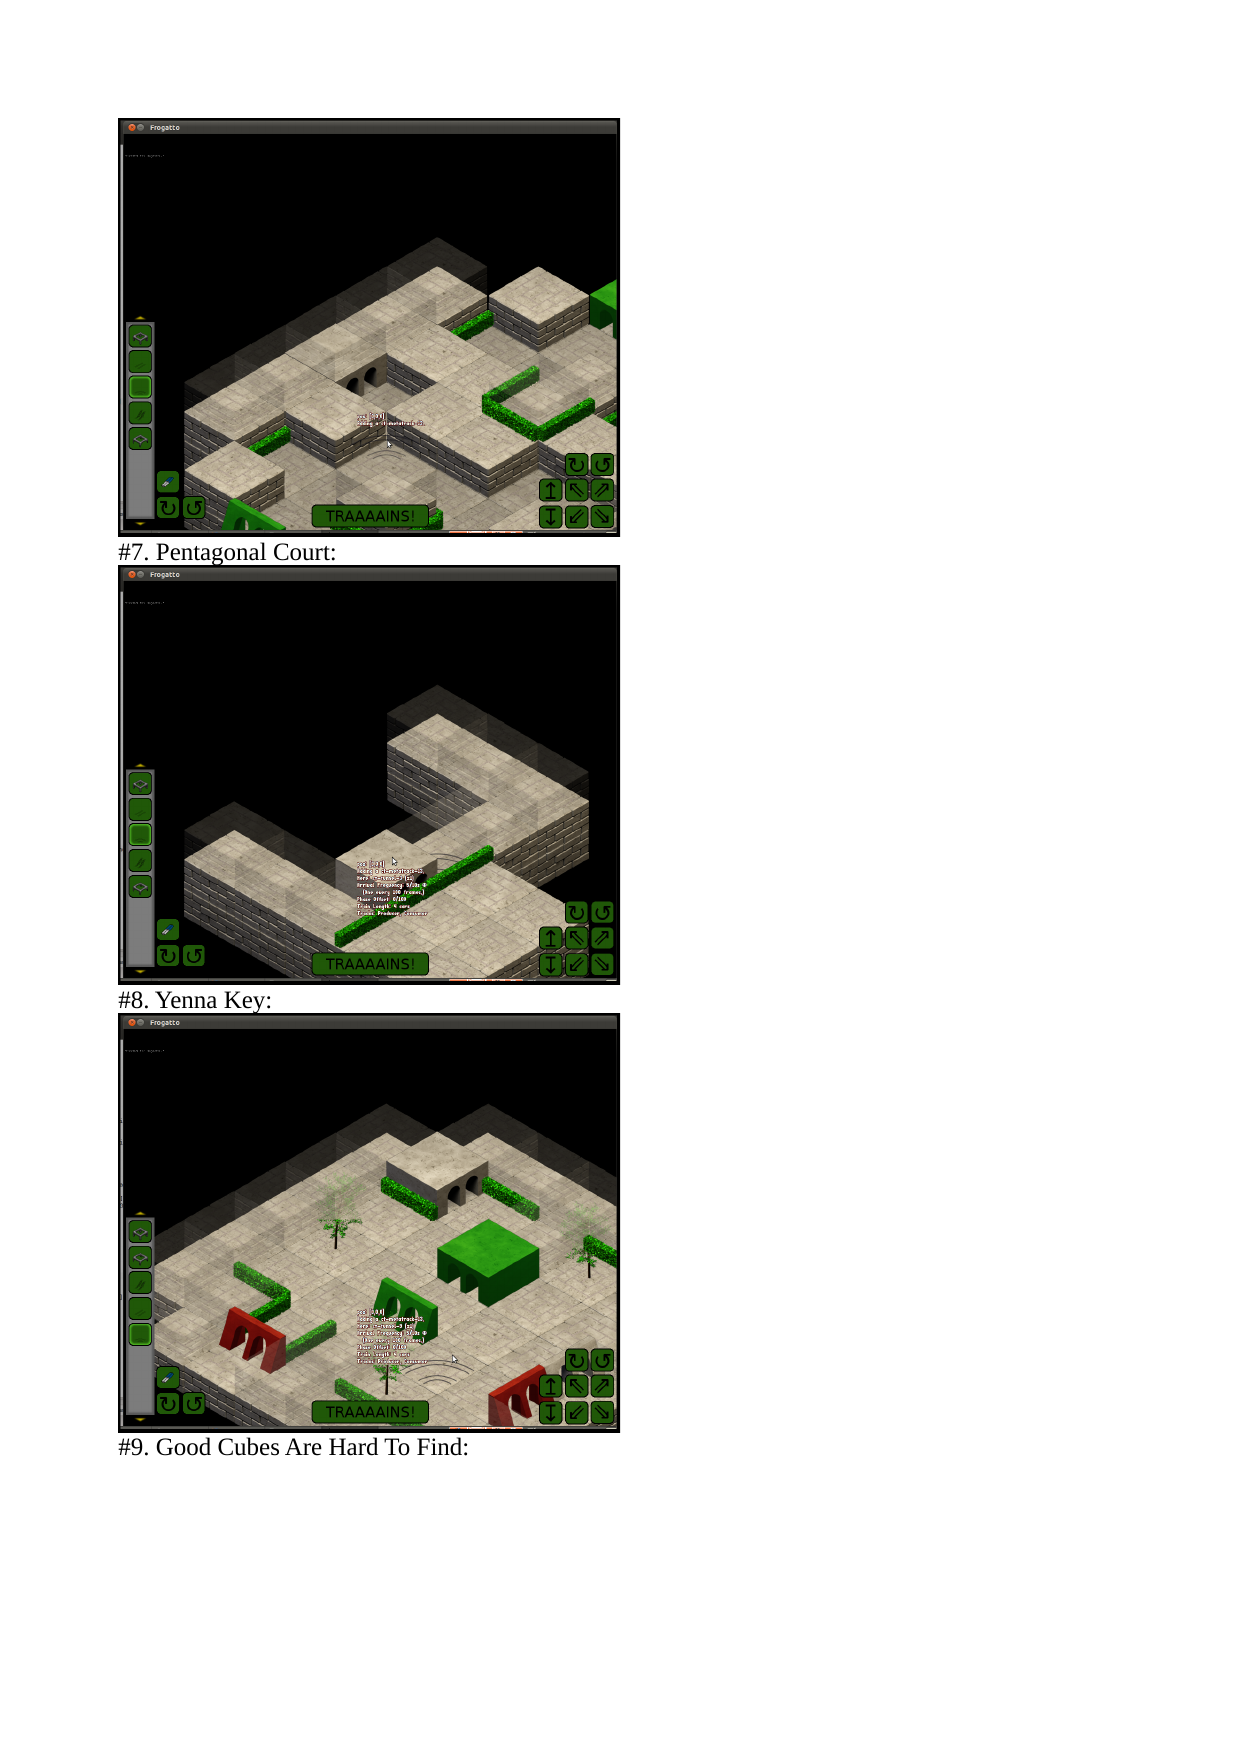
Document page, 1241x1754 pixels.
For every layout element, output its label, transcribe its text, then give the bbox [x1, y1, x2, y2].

picture [118, 565, 621, 985]
picture [118, 118, 621, 537]
text #7. Pentagonal Court: [118, 537, 620, 565]
text #9. Good Cubes Are Hard To Find: [118, 1433, 620, 1461]
text #8. Yenna Key: [118, 985, 620, 1013]
picture [118, 1013, 621, 1433]
